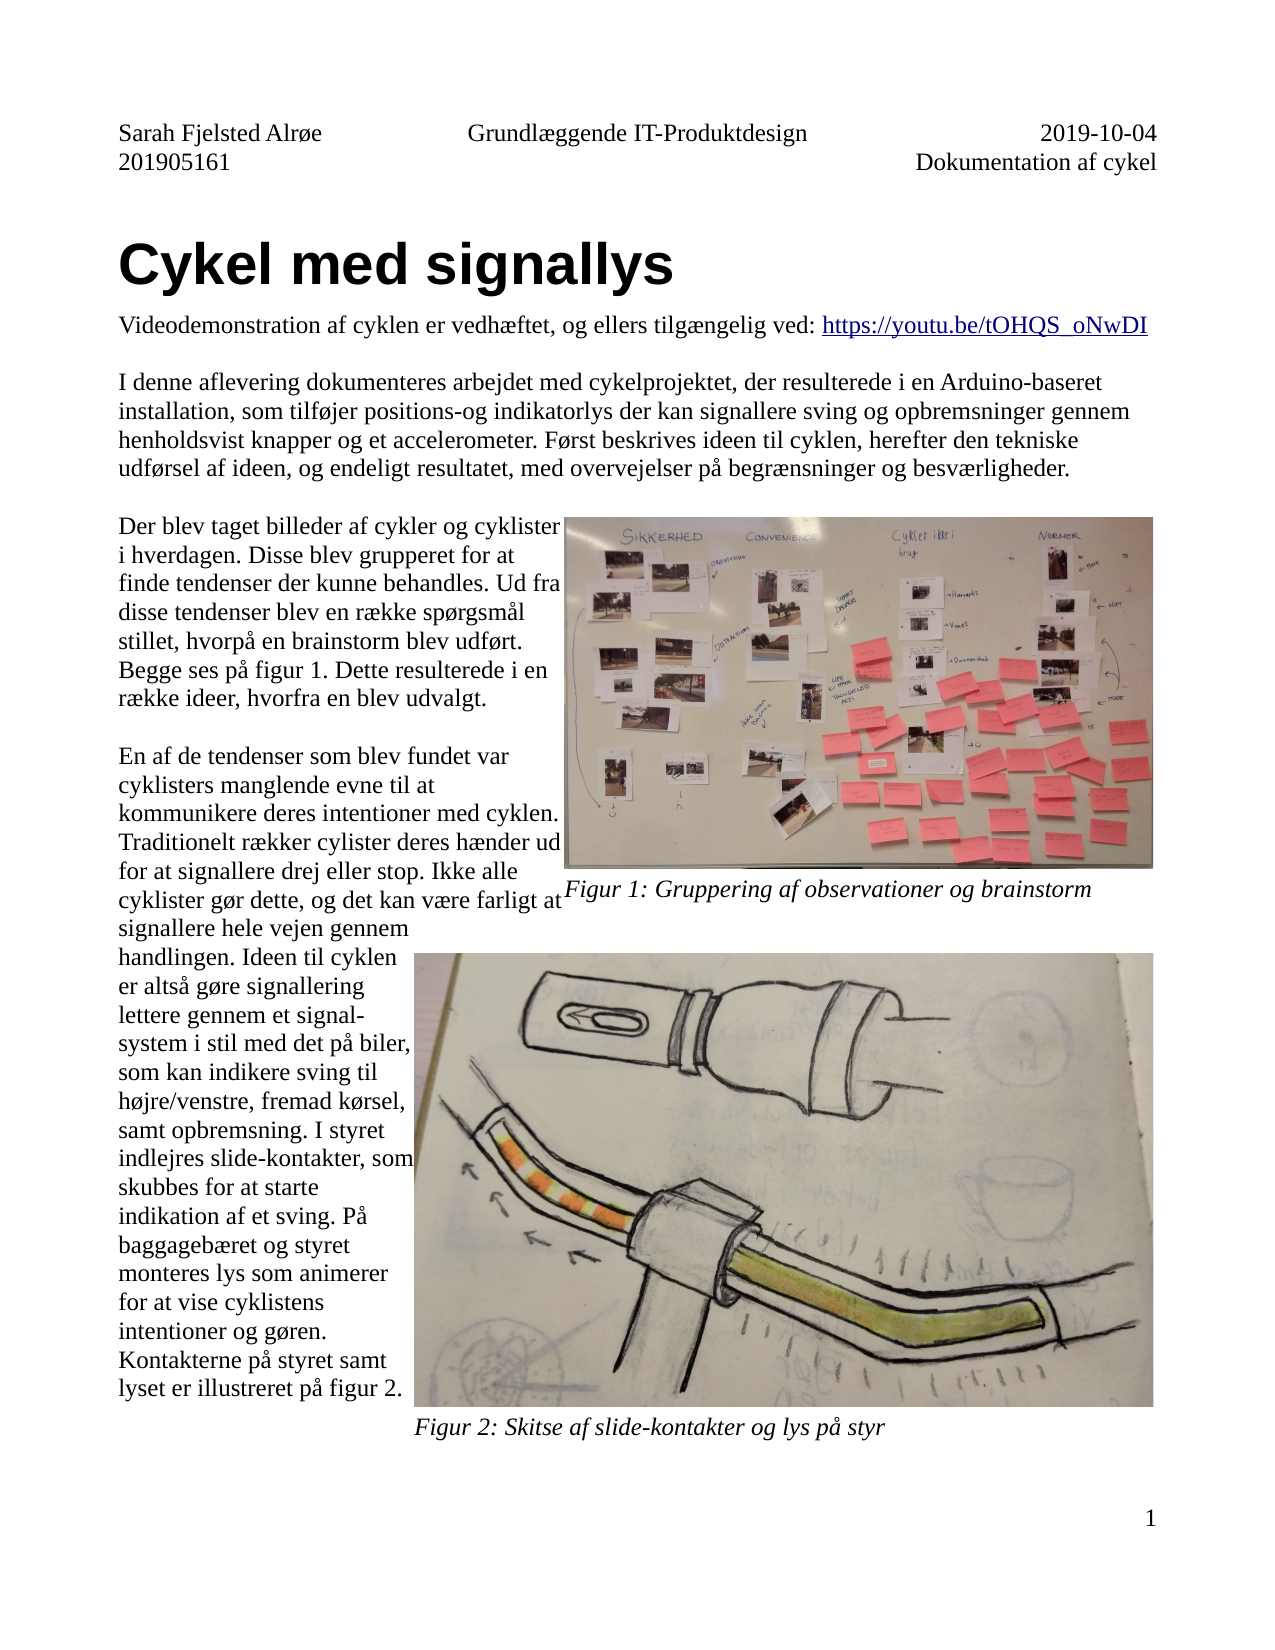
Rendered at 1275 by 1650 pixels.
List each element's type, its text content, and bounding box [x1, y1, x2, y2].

text I denne aflevering dokumenteres arbejdet med cykelprojektet, der resulterede i en Arduino-baseret installation, som tilføjer positions-og indikatorlys der kan signallere sving og opbremsninger gennem henholdsvist knapper og et accelerometer. Først beskrives ideen til cyklen, herefter den tekniske udførsel af ideen, og endeligt resultatet, med overvejelser på begrænsninger og besværligheder. [118, 367, 1157, 482]
title Cykel med signallys [118, 230, 1157, 297]
picture [414, 961, 1154, 1407]
text [414, 953, 1153, 961]
text [414, 1441, 1153, 1465]
text En af de tendenser som blev fundet var cyklisters manglende evne til at kommunikere deres intentioner med cyklen. Traditionelt rækker cylister deres hænder ud for at signallere drej eller stop. Ikke alle cyklister gør dette, og det kan være farligt at signallere hele vejen gennem handlingen. Ideen til cyklen er altså gøre signallering lettere gennem et signal-system i stil med det på biler, som kan indikere sving til højre/venstre, fremad kørsel, samt opbremsning. I styret indlejres slide-kontakter, som skubbes for at starte indikation af et sving. På baggagebæret og styret monteres lys som animerer for at vise cyklistens intentioner og gøren. Kontakterne på styret samt lyset er illustreret på figur 2. [118, 741, 1157, 1402]
picture [564, 547, 1154, 869]
text Figur 1: Gruppering af observationer og brainstorm [564, 869, 1153, 903]
text Figur 2: Skitse af slide-kontakter og lys på styr [414, 1407, 1153, 1441]
text Der blev taget billeder af cykler og cyklister i hverdagen. Disse blev grupperet for at finde tendenser der kunne behandles. Ud fra disse tendenser blev en række spørgsmål stillet, hvorpå en brainstorm blev udført. Begge ses på figur 1. Dette resulterede i en række ideer, hvorfra en blev udvalgt. [118, 511, 564, 712]
text [564, 517, 1153, 547]
text Videodemonstration af cyklen er vedhæftet, og ellers tilgængelig ved: https://youtu.be/tOHQS_oNwDI [118, 310, 1157, 338]
